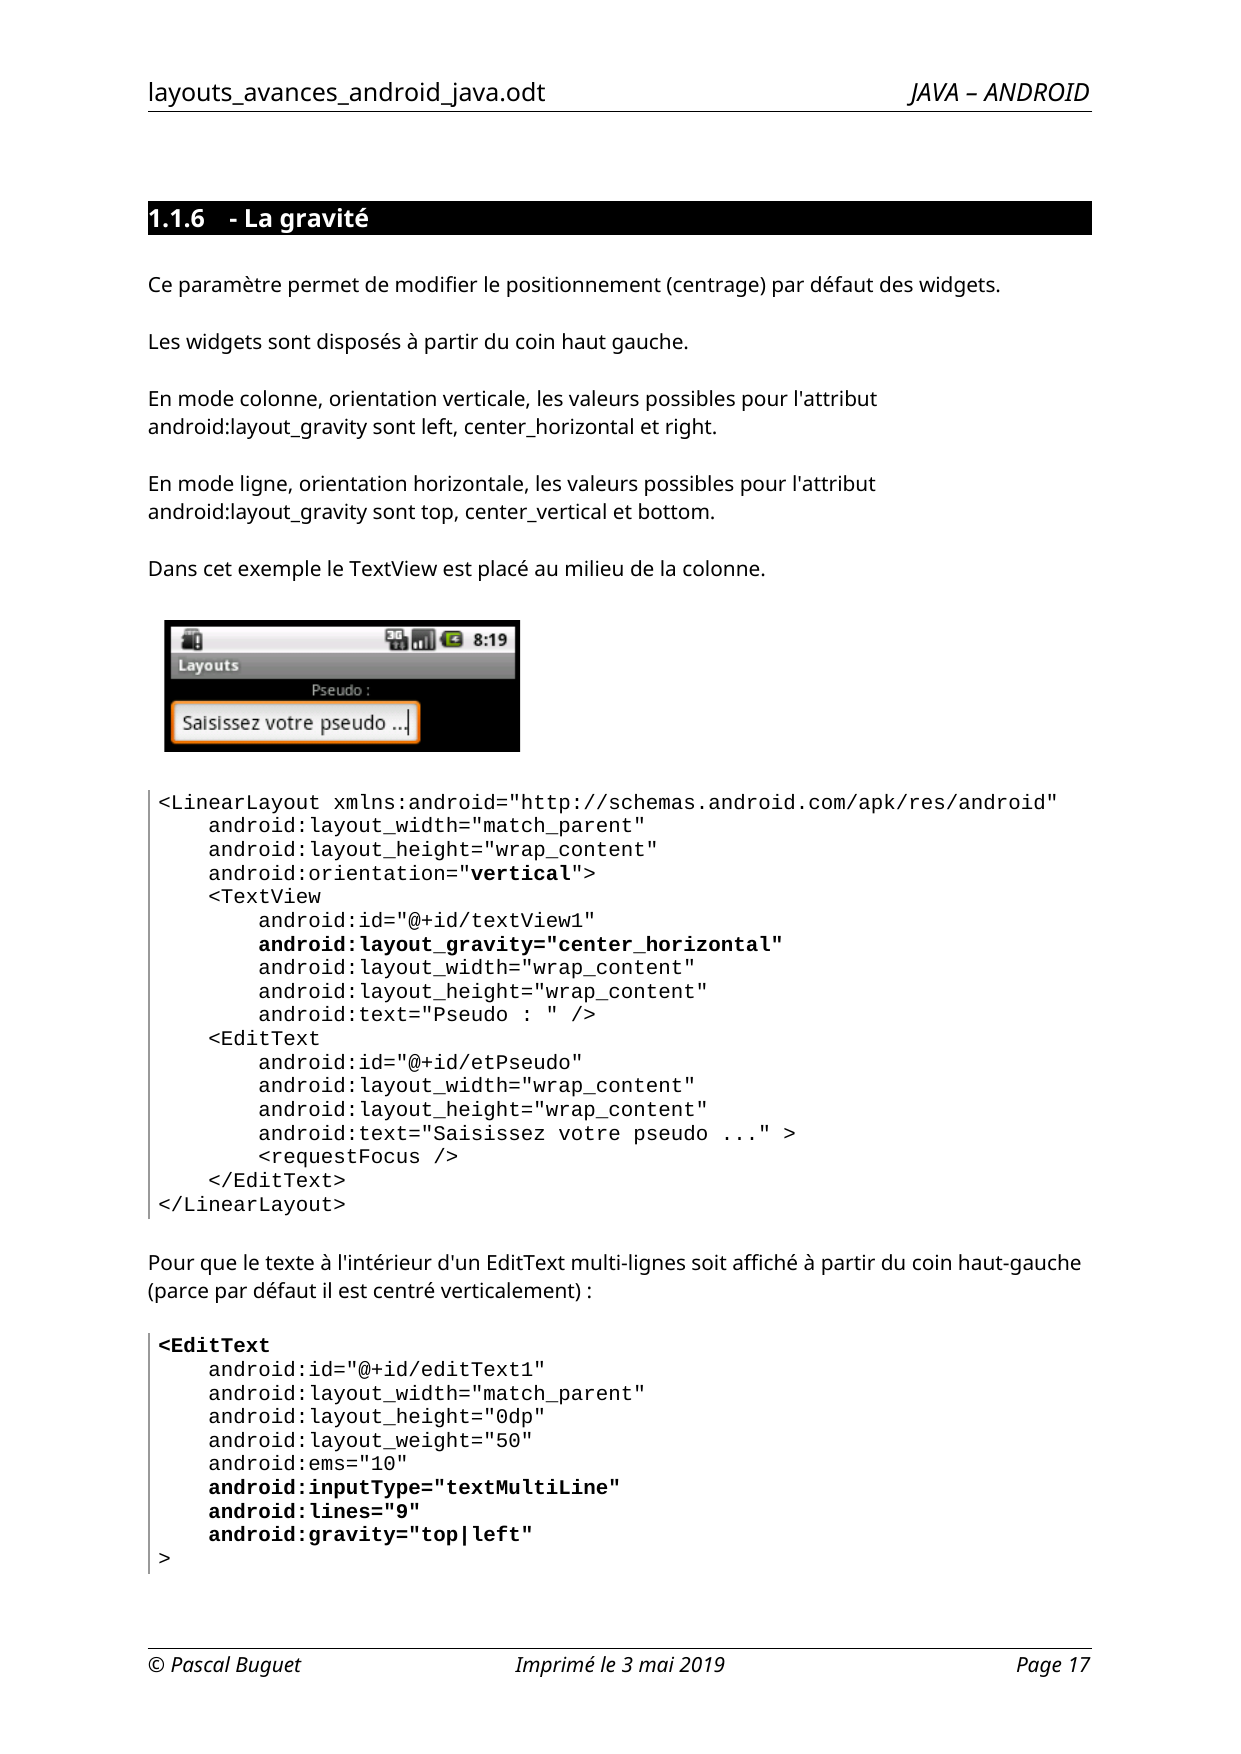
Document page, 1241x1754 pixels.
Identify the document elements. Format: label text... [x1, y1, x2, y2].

text android:layout_height="wrap_content" [150, 981, 1092, 1004]
text En mode ligne, orientation horizontale, les valeurs possibles pour l'attribut android:layout_gravity sont top, center_vertical et bottom. [148, 469, 1092, 526]
text </LinearLayout> [150, 1194, 1092, 1219]
text android:inputType="textMultiLine" [150, 1477, 1092, 1501]
text android:layout_height="wrap_content" [150, 839, 1092, 863]
text <TextView [150, 886, 1092, 910]
text android:layout_width="match_parent" [150, 815, 1092, 839]
text android:layout_width="match_parent" [150, 1382, 1092, 1406]
text android:id="@+id/editText1" [150, 1359, 1092, 1382]
text <EditText [150, 1028, 1092, 1052]
text android:layout_gravity="center_horizontal" [150, 933, 1092, 957]
text android:ems="10" [150, 1453, 1092, 1477]
text Ce paramètre permet de modifier le positionnement (centrage) par défaut des widgets. [148, 270, 1092, 298]
text android:text="Pseudo : " /> [150, 1004, 1092, 1028]
text android:lines="9" [150, 1501, 1092, 1524]
text Les widgets sont disposés à partir du coin haut gauche. [148, 327, 1092, 355]
text android:layout_height="wrap_content" [150, 1099, 1092, 1123]
text <requestFocus /> [150, 1146, 1092, 1170]
text android:id="@+id/textView1" [150, 910, 1092, 933]
text android:id="@+id/etPseudo" [150, 1052, 1092, 1075]
subtitle - La gravité [148, 201, 1092, 235]
text Pour que le texte à l'intérieur d'un EditText multi-lignes soit affiché à partir du coin haut-gauche (parce par défaut il est centré verticalement) : [148, 1248, 1092, 1305]
text android:layout_height="0dp" [150, 1406, 1092, 1430]
text android:layout_width="wrap_content" [150, 1075, 1092, 1099]
text <LinearLayout xmlns:android="http://schemas.android.com/apk/res/android" [148, 789, 1092, 815]
text android:gravity="top|left" [150, 1524, 1092, 1548]
text </EditText> [150, 1170, 1092, 1194]
text android:orientation="vertical"> [150, 863, 1092, 886]
text Dans cet exemple le TextView est placé au milieu de la colonne. [148, 554, 1092, 583]
text android:layout_weight="50" [150, 1430, 1092, 1453]
text > [150, 1548, 1092, 1574]
text android:layout_width="wrap_content" [150, 957, 1092, 981]
text android:text="Saisissez votre pseudo ..." > [150, 1123, 1092, 1146]
text En mode colonne, orientation verticale, les valeurs possibles pour l'attribut android:layout_gravity sont left, center_horizontal et right. [148, 384, 1092, 441]
text <EditText [150, 1333, 1092, 1359]
